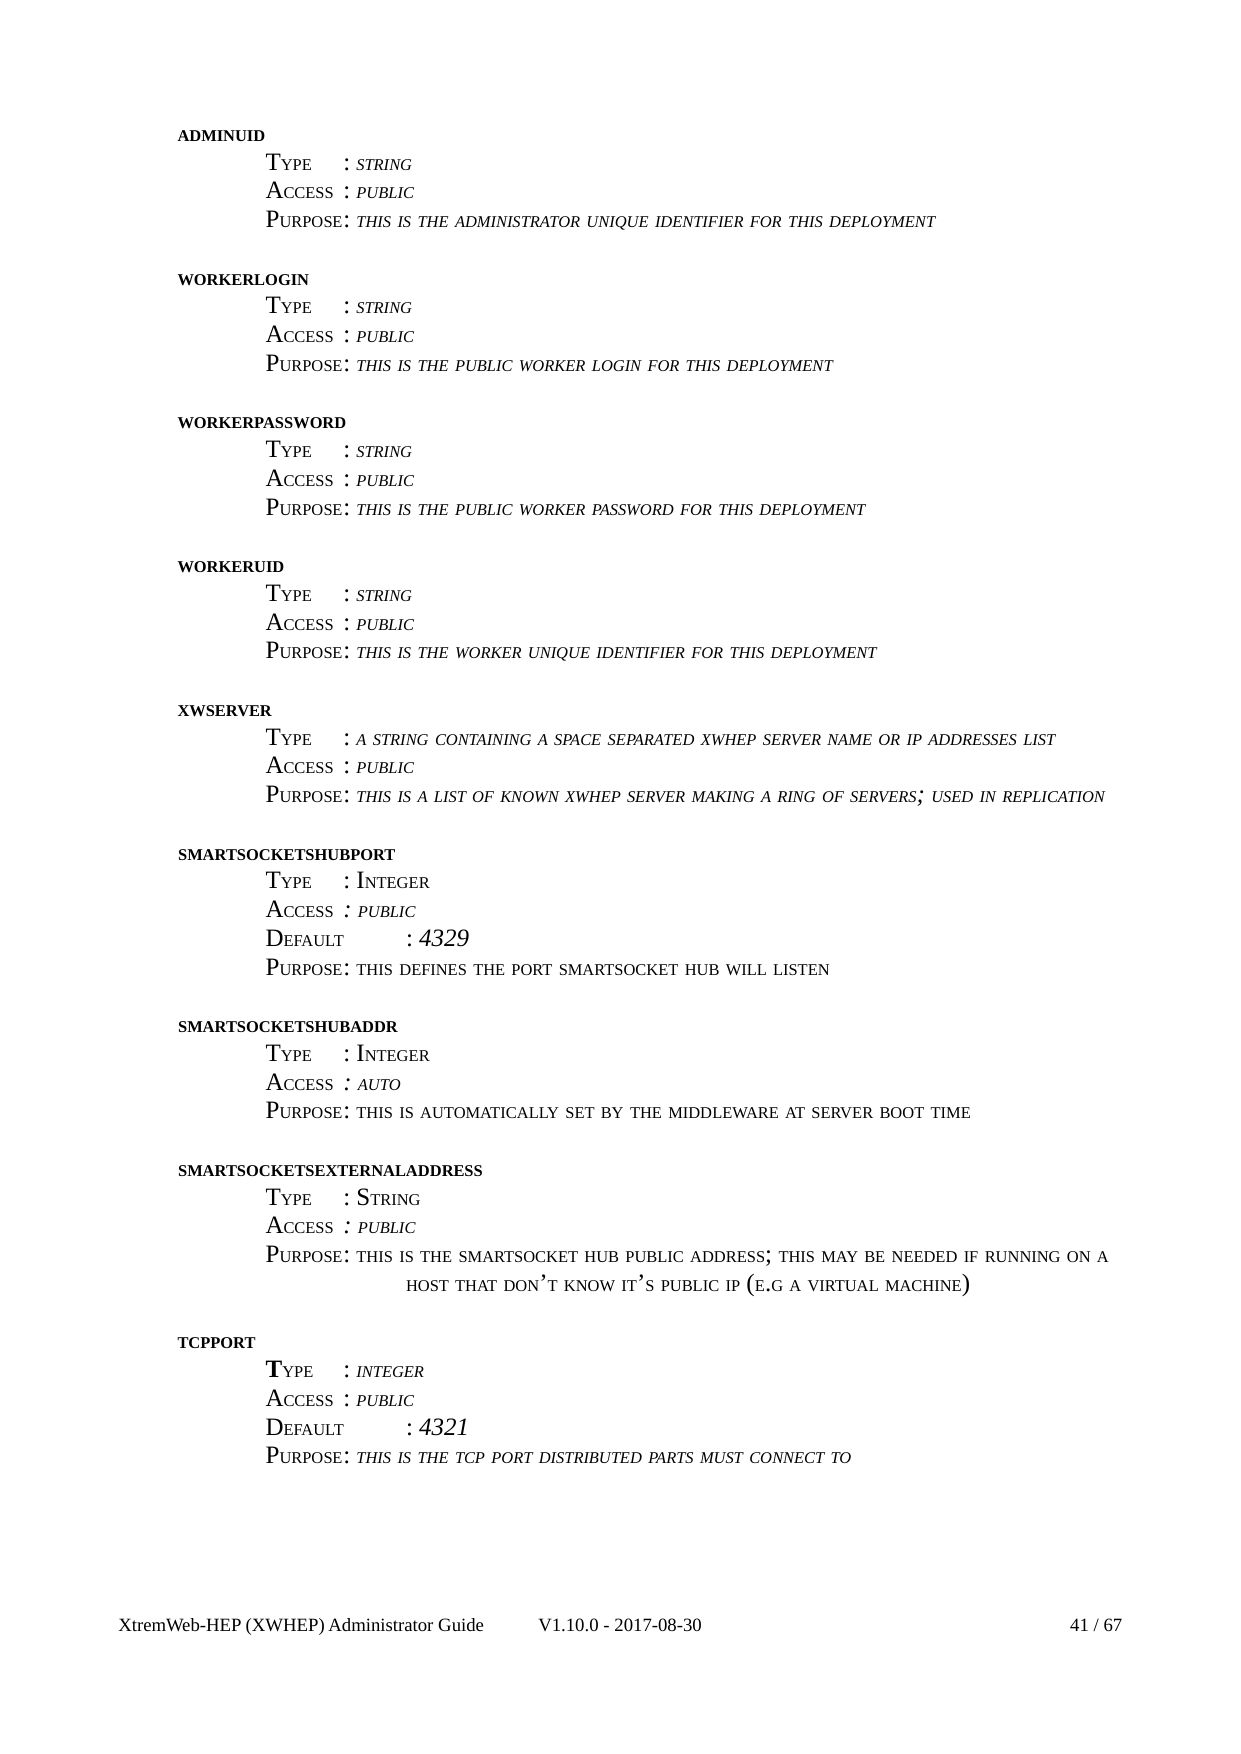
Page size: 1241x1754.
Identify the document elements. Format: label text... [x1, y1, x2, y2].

text workeruid [177, 549, 1122, 578]
text smartsocketsexternaladdress [178, 1153, 1122, 1182]
text Type : Integer [265, 1038, 1122, 1067]
text Purpose : this is the tcp port distributed parts must connect to [265, 1441, 1122, 1469]
text tcpport [177, 1326, 1122, 1354]
text adminuid [177, 118, 1122, 147]
text workerlogin [177, 262, 1122, 291]
text Access : public [265, 1383, 1122, 1412]
text Access : auto [265, 1067, 1122, 1096]
text Access : public [265, 894, 1122, 923]
text Type : integer [265, 1354, 1122, 1383]
text Access : public [265, 751, 1122, 779]
text Type : string [265, 434, 1122, 463]
text Access : public [265, 1211, 1122, 1239]
text Access : public [265, 319, 1122, 348]
text Type : String [265, 1182, 1122, 1211]
text Purpose : this is the worker unique identifier for this deployment [265, 636, 1122, 664]
text Default : 4321 [265, 1412, 1122, 1441]
text Purpose : this is the public worker login for this deployment [265, 348, 1122, 377]
text xwserver [177, 693, 1122, 722]
text Purpose : this is a list of known xwhep server making a ring of servers; used in replication [265, 779, 1122, 808]
text Type : string [265, 578, 1122, 607]
text Default : 4329 [265, 923, 1122, 952]
text workerpassword [177, 406, 1122, 434]
text smartsocketshubaddr [178, 1009, 1122, 1038]
text Access : public [265, 607, 1122, 636]
text Purpose : this is the administrator unique identifier for this deployment [265, 204, 1122, 233]
text smartsocketshubport [178, 837, 1122, 866]
text Purpose : this is automatically set by the middleware at server boot time [265, 1096, 1122, 1124]
text Access : public [265, 176, 1122, 204]
text Type : string [265, 147, 1122, 176]
text Type : string [265, 291, 1122, 319]
text Type : Integer [265, 866, 1122, 894]
text Purpose : this defines the port smartsocket hub will listen [265, 952, 1122, 981]
text Purpose : this is the smartsocket hub public address; this may be needed if running on a host that don’t know it’s public ip (e.g a virtual machine) [265, 1239, 1122, 1297]
text Type : a string containing a space separated xwhep server name or ip addresses list [265, 722, 1122, 751]
text Purpose : this is the public worker password for this deployment [265, 492, 1122, 521]
text Access : public [265, 463, 1122, 492]
